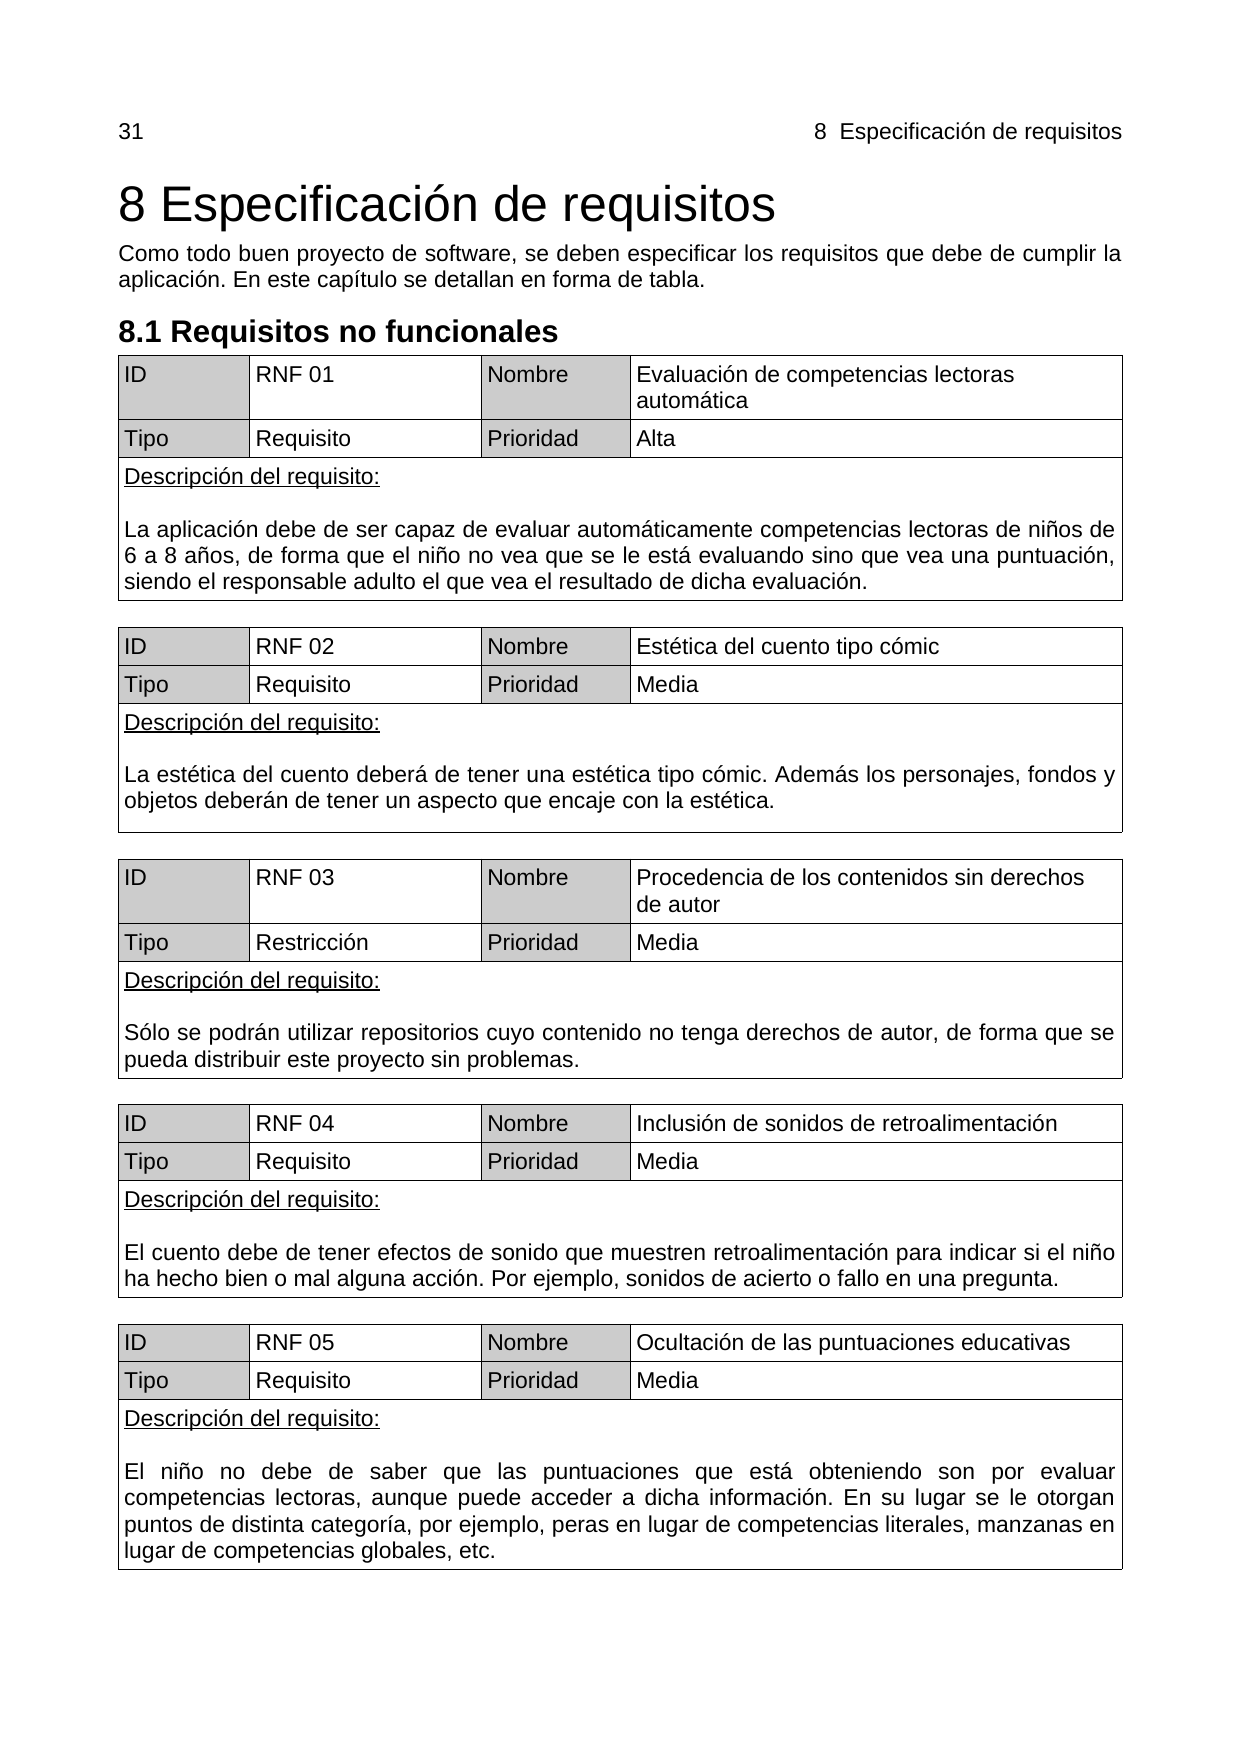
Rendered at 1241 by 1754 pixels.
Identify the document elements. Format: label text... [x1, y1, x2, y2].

table_cell Alta [631, 420, 1122, 457]
table_cell Restricción [250, 924, 481, 961]
table_header RNF 02 [250, 628, 481, 665]
table_header Ocultación de las puntuaciones educativas [631, 1325, 1122, 1361]
table_header Nombre [482, 1325, 630, 1361]
table_cell Tipo [119, 1143, 249, 1180]
table_cell Tipo [119, 1362, 249, 1399]
table_cell Media [631, 924, 1122, 961]
table_header RNF 03 [250, 860, 481, 923]
table_cell Requisito [250, 1143, 481, 1180]
table_header Estética del cuento tipo cómic [631, 628, 1122, 665]
table_cell Descripción del requisito: El niño no debe de saber que las puntuaciones que está obteniendo son por evaluar competencias lectoras, aunque puede acceder a dicha información. En su lugar se le otorgan puntos de distinta categoría, por ejemplo, peras en lugar de competencias literales, manzanas en lugar de competencias globales, etc. [119, 1400, 1122, 1569]
table_cell Tipo [119, 666, 249, 703]
table_header Nombre [482, 628, 630, 665]
table_header ID [119, 1105, 249, 1142]
text Como todo buen proyecto de software, se deben especificar los requisitos que debe de cumplir la aplicación. En este capítulo se detallan en forma de tabla. [118, 240, 1122, 293]
subtitle Especificación de requisitos [118, 174, 1122, 231]
table_header ID [119, 356, 249, 419]
table_cell Requisito [250, 666, 481, 703]
table_cell Requisito [250, 1362, 481, 1399]
table_cell Prioridad [482, 666, 630, 703]
table_header ID [119, 860, 249, 923]
table_cell Prioridad [482, 1143, 630, 1180]
table_header RNF 05 [250, 1325, 481, 1361]
table_cell Prioridad [482, 420, 630, 457]
table_cell Descripción del requisito: La estética del cuento deberá de tener una estética tipo cómic. Además los personajes, fondos y objetos deberán de tener un aspecto que encaje con la estética. [119, 704, 1122, 832]
table_cell Media [631, 1362, 1122, 1399]
table_header Nombre [482, 356, 630, 419]
table_header ID [119, 628, 249, 665]
table_header Evaluación de competencias lectoras automática [631, 356, 1122, 419]
table_header ID [119, 1325, 249, 1361]
table_cell Tipo [119, 924, 249, 961]
table_header Procedencia de los contenidos sin derechos de autor [631, 860, 1122, 923]
subtitle Requisitos no funcionales [118, 313, 1122, 349]
table_cell Prioridad [482, 924, 630, 961]
table_header RNF 01 [250, 356, 481, 419]
table_header RNF 04 [250, 1105, 481, 1142]
table_cell Media [631, 666, 1122, 703]
table_cell Prioridad [482, 1362, 630, 1399]
table_cell Descripción del requisito: Sólo se podrán utilizar repositorios cuyo contenido no tenga derechos de autor, de forma que se pueda distribuir este proyecto sin problemas. [119, 962, 1122, 1078]
table_cell Tipo [119, 420, 249, 457]
table_cell Descripción del requisito: La aplicación debe de ser capaz de evaluar automáticamente competencias lectoras de niños de 6 a 8 años, de forma que el niño no vea que se le está evaluando sino que vea una puntuación, siendo el responsable adulto el que vea el resultado de dicha evaluación. [119, 458, 1122, 600]
table_header Nombre [482, 860, 630, 923]
table_header Nombre [482, 1105, 630, 1142]
table_header Inclusión de sonidos de retroalimentación [631, 1105, 1122, 1142]
table_cell Requisito [250, 420, 481, 457]
table_cell Media [631, 1143, 1122, 1180]
table_cell Descripción del requisito: El cuento debe de tener efectos de sonido que muestren retroalimentación para indicar si el niño ha hecho bien o mal alguna acción. Por ejemplo, sonidos de acierto o fallo en una pregunta. [119, 1181, 1122, 1297]
